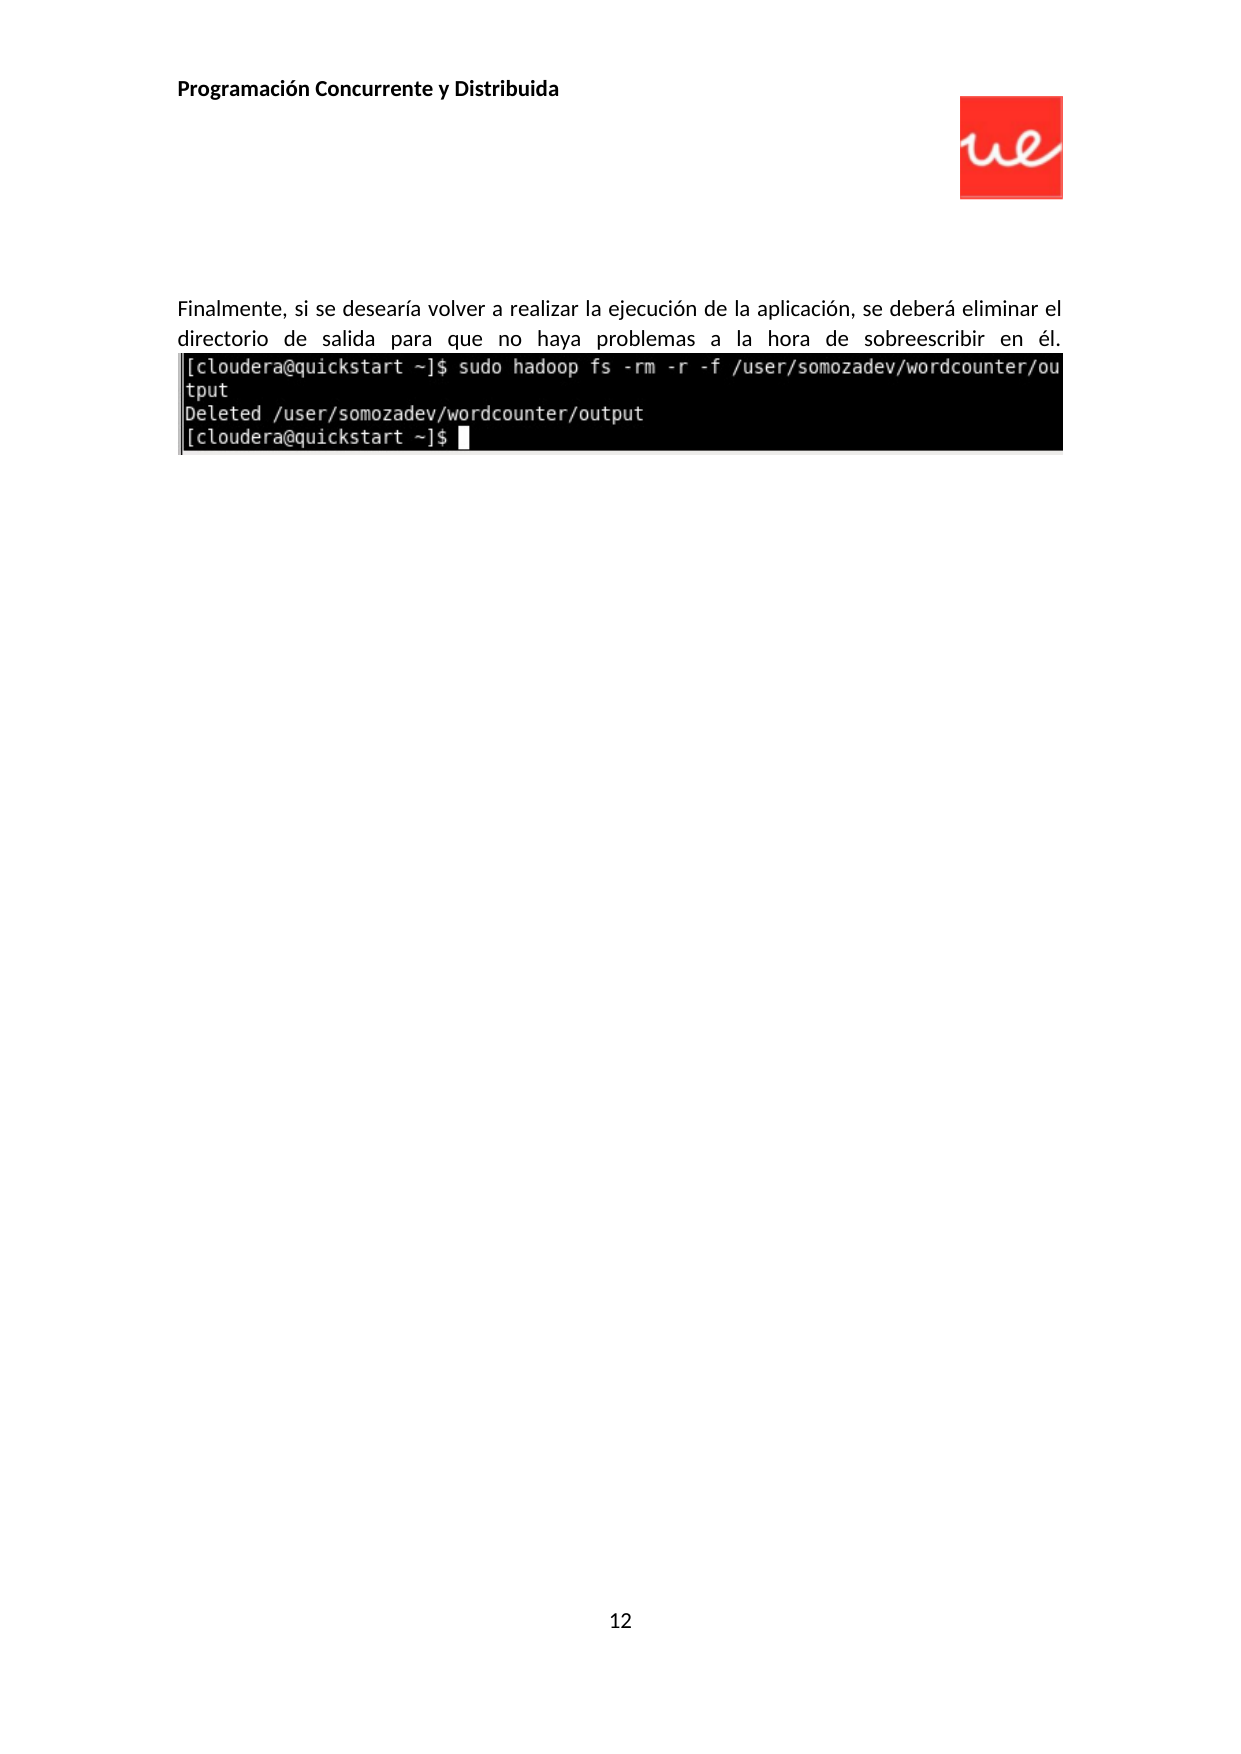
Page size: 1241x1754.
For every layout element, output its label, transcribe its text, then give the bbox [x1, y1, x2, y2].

text Finalmente, si se desearía volver a realizar la ejecución de la aplicación, se deberá eliminar el directorio de salida para que no haya problemas a la hora de sobreescribir en él. [177, 294, 1063, 353]
